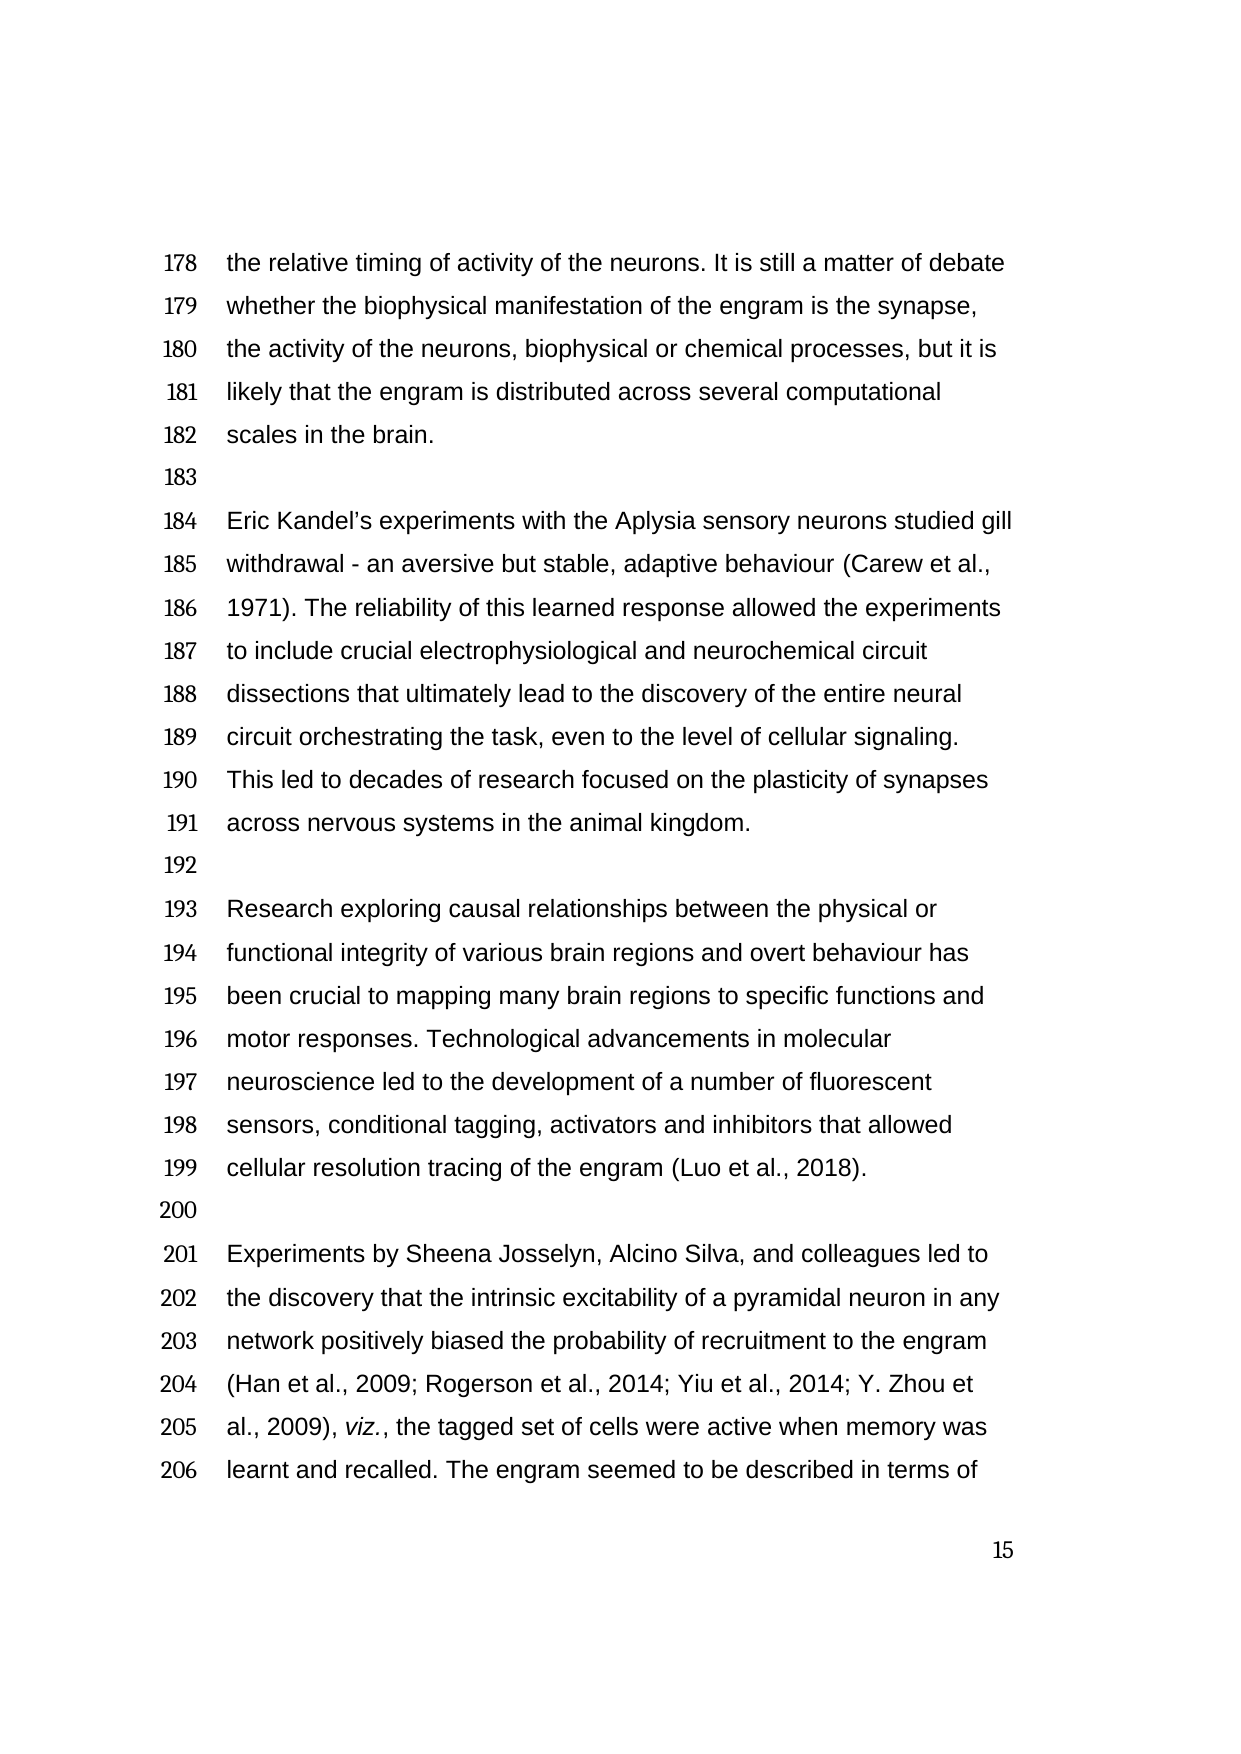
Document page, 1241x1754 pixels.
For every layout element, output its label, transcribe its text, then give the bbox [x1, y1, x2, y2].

text Experiments by Sheena Josselyn, Alcino Silva, and colleagues led to the discovery that the intrinsic excitability of a pyramidal neuron in any network positively biased the probability of recruitment to the engram (Han et al., 2009; Rogerson et al., 2014; Yiu et al., 2014; Y. Zhou et al., 2009)⁠, viz., the tagged set of cells were active when memory was learnt and recalled. The engram seemed to be described in terms of [226, 1239, 1014, 1484]
text Eric Kandel’s experiments with the Aplysia sensory neurons studied gill withdrawal - an aversive but stable, adaptive behaviour (Carew et al., 1971)⁠. The reliability of this learned response allowed the experiments to include crucial electrophysiological and neurochemical circuit dissections that ultimately lead to the discovery of the entire neural circuit orchestrating the task, even to the level of cellular signaling. This led to decades of research focused on the plasticity of synapses across nervous systems in the animal kingdom. [226, 506, 1014, 837]
text the relative timing of activity of the neurons. It is still a matter of debate whether the biophysical manifestation of the engram is the synapse, the activity of the neurons, biophysical or chemical processes, but it is likely that the engram is distributed across several computational scales in the brain. [226, 248, 1014, 449]
text Research exploring causal relationships between the physical or functional integrity of various brain regions and overt behaviour has been crucial to mapping many brain regions to specific functions and motor responses. Technological advancements in molecular neuroscience led to the development of a number of fluorescent sensors, conditional tagging, activators and inhibitors that allowed cellular resolution tracing of the engram (Luo et al., 2018)⁠. [226, 894, 1014, 1182]
